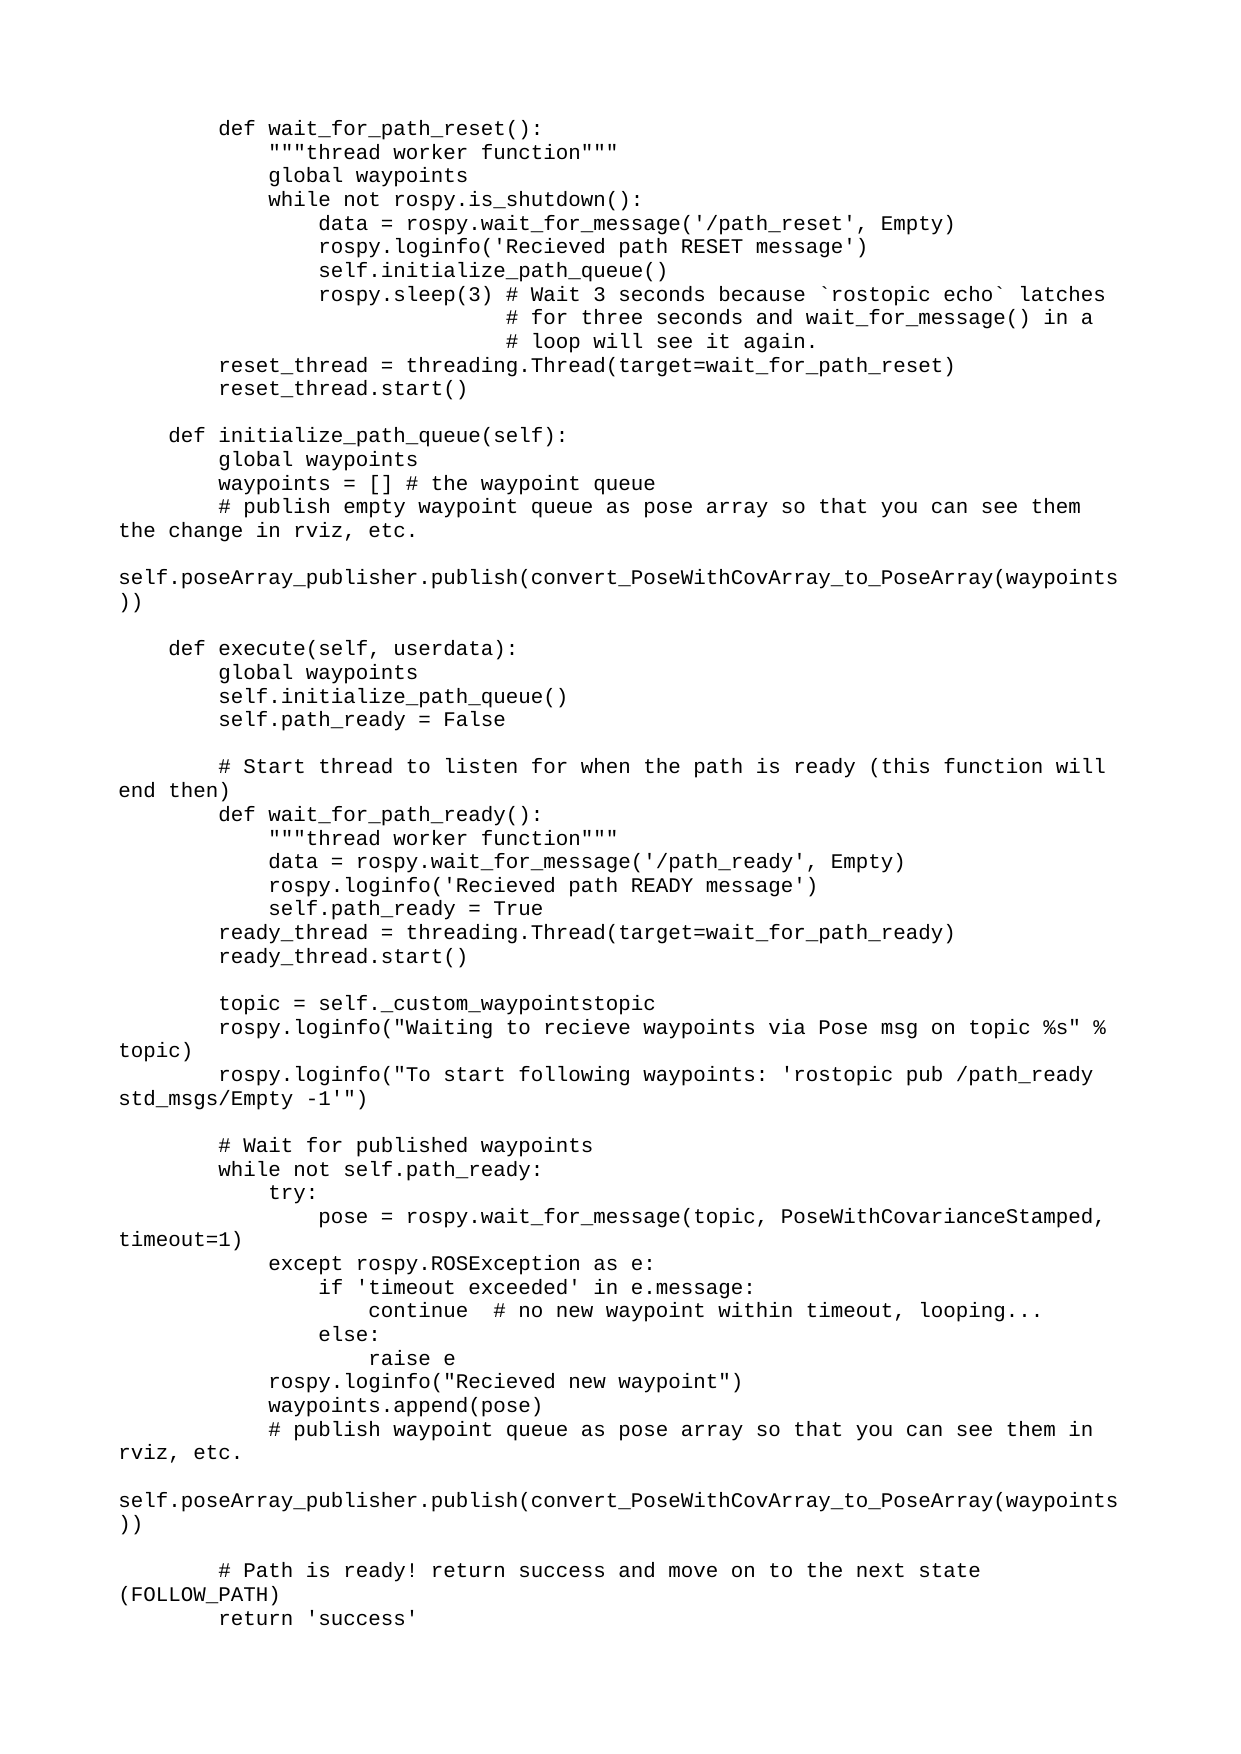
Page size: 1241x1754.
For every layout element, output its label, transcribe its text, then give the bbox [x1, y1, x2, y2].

text pose = rospy.wait_for_message(topic, PoseWithCovarianceStamped, timeout=1) [118, 1206, 1122, 1253]
text except rospy.ROSException as e: [118, 1253, 1122, 1277]
text # for three seconds and wait_for_message() in a [118, 307, 1122, 331]
text # loop will see it again. [118, 331, 1122, 354]
text return 'success' [118, 1608, 1122, 1631]
text rospy.sleep(3) # Wait 3 seconds because `rostopic echo` latches [118, 284, 1122, 307]
text self.path_ready = True [118, 898, 1122, 922]
text data = rospy.wait_for_message('/path_ready', Empty) [118, 851, 1122, 875]
text rospy.loginfo("Waiting to recieve waypoints via Pose msg on topic %s" % topic) [118, 1017, 1122, 1064]
text rospy.loginfo('Recieved path RESET message') [118, 236, 1122, 260]
text # Wait for published waypoints [118, 1135, 1122, 1158]
text waypoints = [] # the waypoint queue [118, 473, 1122, 496]
text # Path is ready! return success and move on to the next state (FOLLOW_PATH) [118, 1561, 1122, 1608]
text data = rospy.wait_for_message('/path_reset', Empty) [118, 213, 1122, 236]
text else: [118, 1324, 1122, 1348]
text self.initialize_path_queue() [118, 686, 1122, 709]
text self.path_ready = False [118, 709, 1122, 733]
text """thread worker function""" [118, 827, 1122, 851]
text rospy.loginfo("To start following waypoints: 'rostopic pub /path_ready std_msgs/Empty -1'") [118, 1064, 1122, 1111]
text global waypoints [118, 662, 1122, 686]
text self.poseArray_publisher.publish(convert_PoseWithCovArray_to_PoseArray(waypoints)) [118, 544, 1122, 615]
text while not self.path_ready: [118, 1158, 1122, 1182]
text def wait_for_path_reset(): [118, 118, 1122, 142]
text waypoints.append(pose) [118, 1395, 1122, 1419]
text reset_thread.start() [118, 378, 1122, 402]
text topic = self._custom_waypointstopic [118, 993, 1122, 1017]
text ready_thread = threading.Thread(target=wait_for_path_ready) [118, 922, 1122, 946]
text # publish empty waypoint queue as pose array so that you can see them the change in rviz, etc. [118, 496, 1122, 544]
text if 'timeout exceeded' in e.message: [118, 1277, 1122, 1300]
text try: [118, 1182, 1122, 1206]
text self.poseArray_publisher.publish(convert_PoseWithCovArray_to_PoseArray(waypoints)) [118, 1466, 1122, 1537]
text def wait_for_path_ready(): [118, 804, 1122, 827]
text # Start thread to listen for when the path is ready (this function will end then) [118, 757, 1122, 804]
text self.initialize_path_queue() [118, 260, 1122, 284]
text # publish waypoint queue as pose array so that you can see them in rviz, etc. [118, 1419, 1122, 1466]
text global waypoints [118, 449, 1122, 473]
text global waypoints [118, 165, 1122, 189]
text rospy.loginfo("Recieved new waypoint") [118, 1371, 1122, 1395]
text reset_thread = threading.Thread(target=wait_for_path_reset) [118, 354, 1122, 378]
text continue # no new waypoint within timeout, looping... [118, 1300, 1122, 1324]
text def execute(self, userdata): [118, 638, 1122, 662]
text def initialize_path_queue(self): [118, 426, 1122, 449]
text raise e [118, 1348, 1122, 1371]
text while not rospy.is_shutdown(): [118, 189, 1122, 213]
text ready_thread.start() [118, 946, 1122, 969]
text """thread worker function""" [118, 142, 1122, 165]
text rospy.loginfo('Recieved path READY message') [118, 875, 1122, 898]
